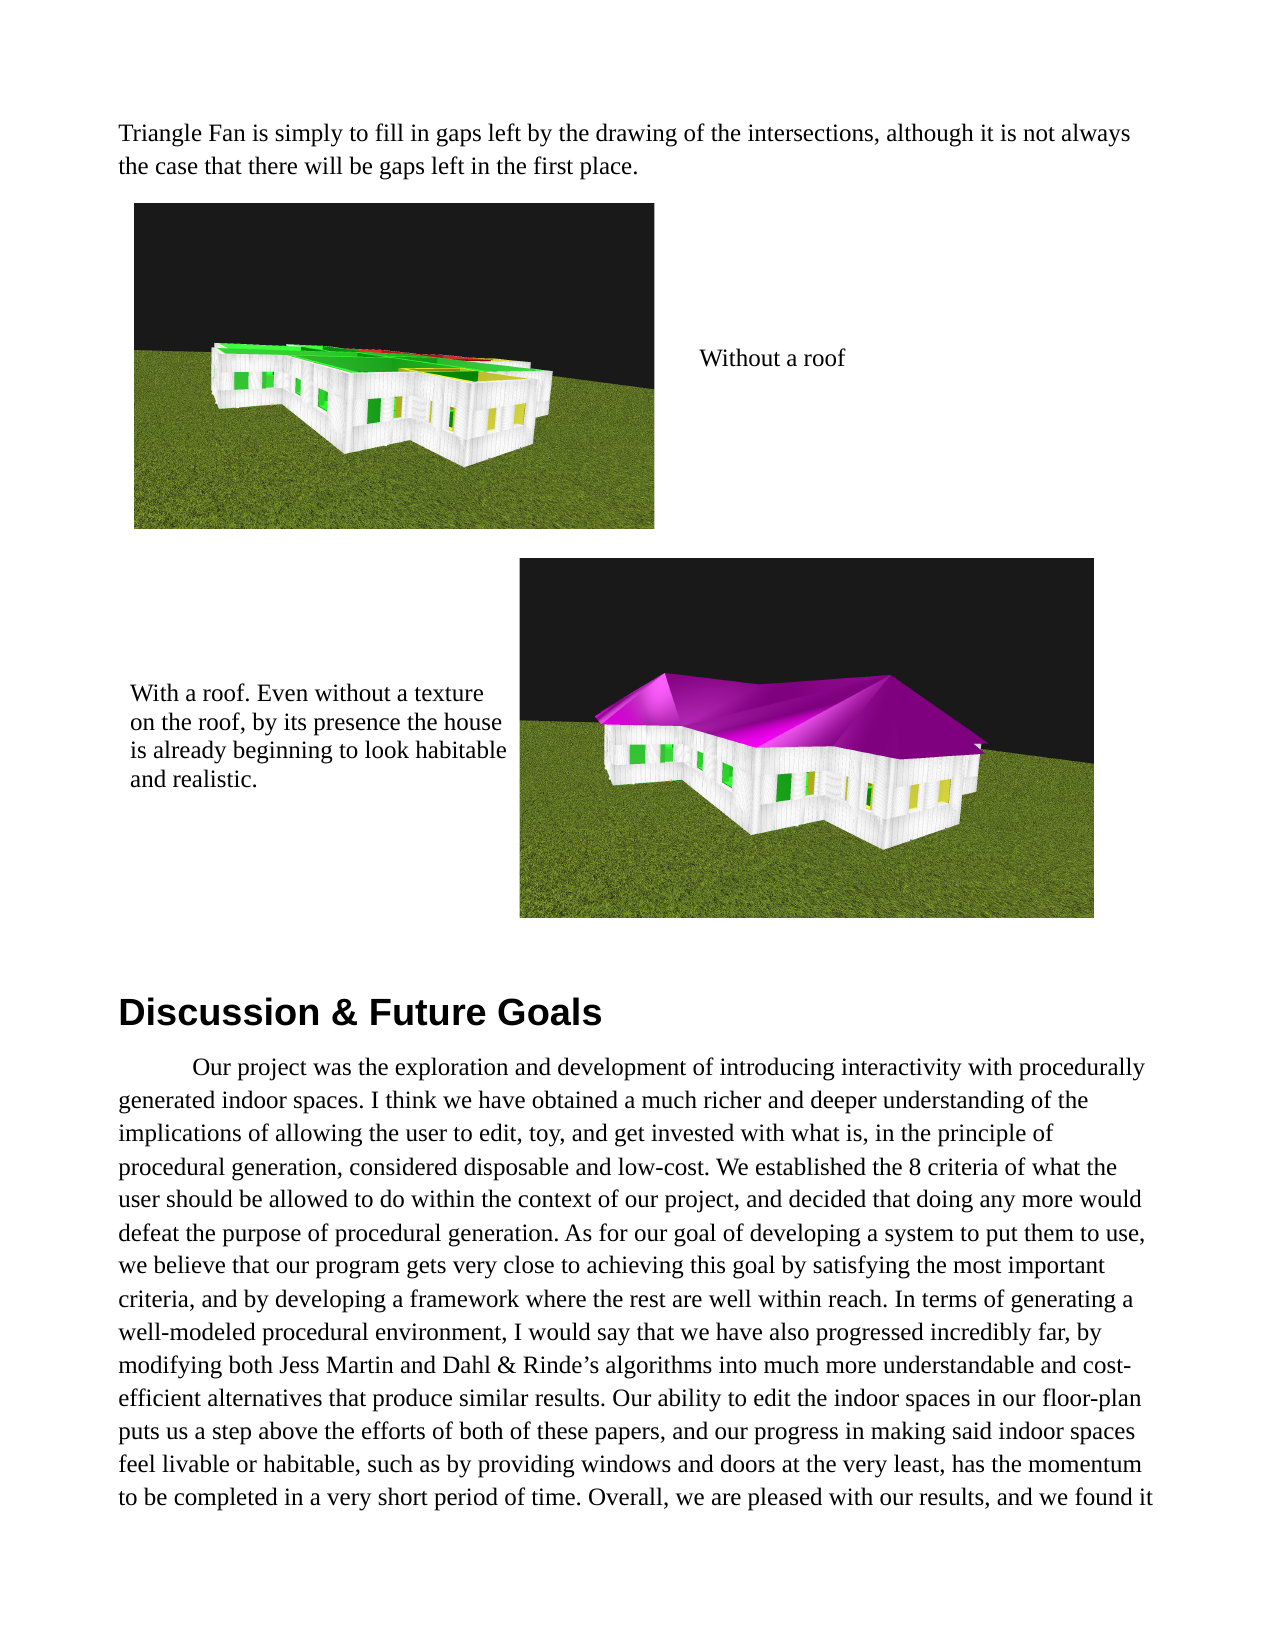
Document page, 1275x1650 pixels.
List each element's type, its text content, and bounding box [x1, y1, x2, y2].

text Our project was the exploration and development of introducing interactivity with procedurally generated indoor spaces. I think we have obtained a much richer and deeper understanding of the implications of allowing the user to edit, toy, and get invested with what is, in the principle of procedural generation, considered disposable and low-cost. We established the 8 criteria of what the user should be allowed to do within the context of our project, and decided that doing any more would defeat the purpose of procedural generation. As for our goal of developing a system to put them to use, we believe that our program gets very close to achieving this goal by satisfying the most important criteria, and by developing a framework where the rest are well within reach. In terms of generating a well-modeled procedural environment, I would say that we have also progressed incredibly far, by modifying both Jess Martin and Dahl & Rinde’s algorithms into much more understandable and cost-efficient alternatives that produce similar results. Our ability to edit the indoor spaces in our floor-plan puts us a step above the efforts of both of these papers, and our progress in making said indoor spaces feel livable or habitable, such as by providing windows and doors at the very least, has the momentum to be completed in a very short period of time. Overall, we are pleased with our results, and we found it [118, 1052, 1157, 1511]
picture [519, 558, 1094, 918]
subtitle Discussion & Future Goals [118, 990, 1157, 1033]
picture [134, 203, 655, 529]
text Triangle Fan is simply to fill in gaps left by the drawing of the intersections, although it is not always the case that there will be gaps left in the first place. [118, 118, 1157, 180]
